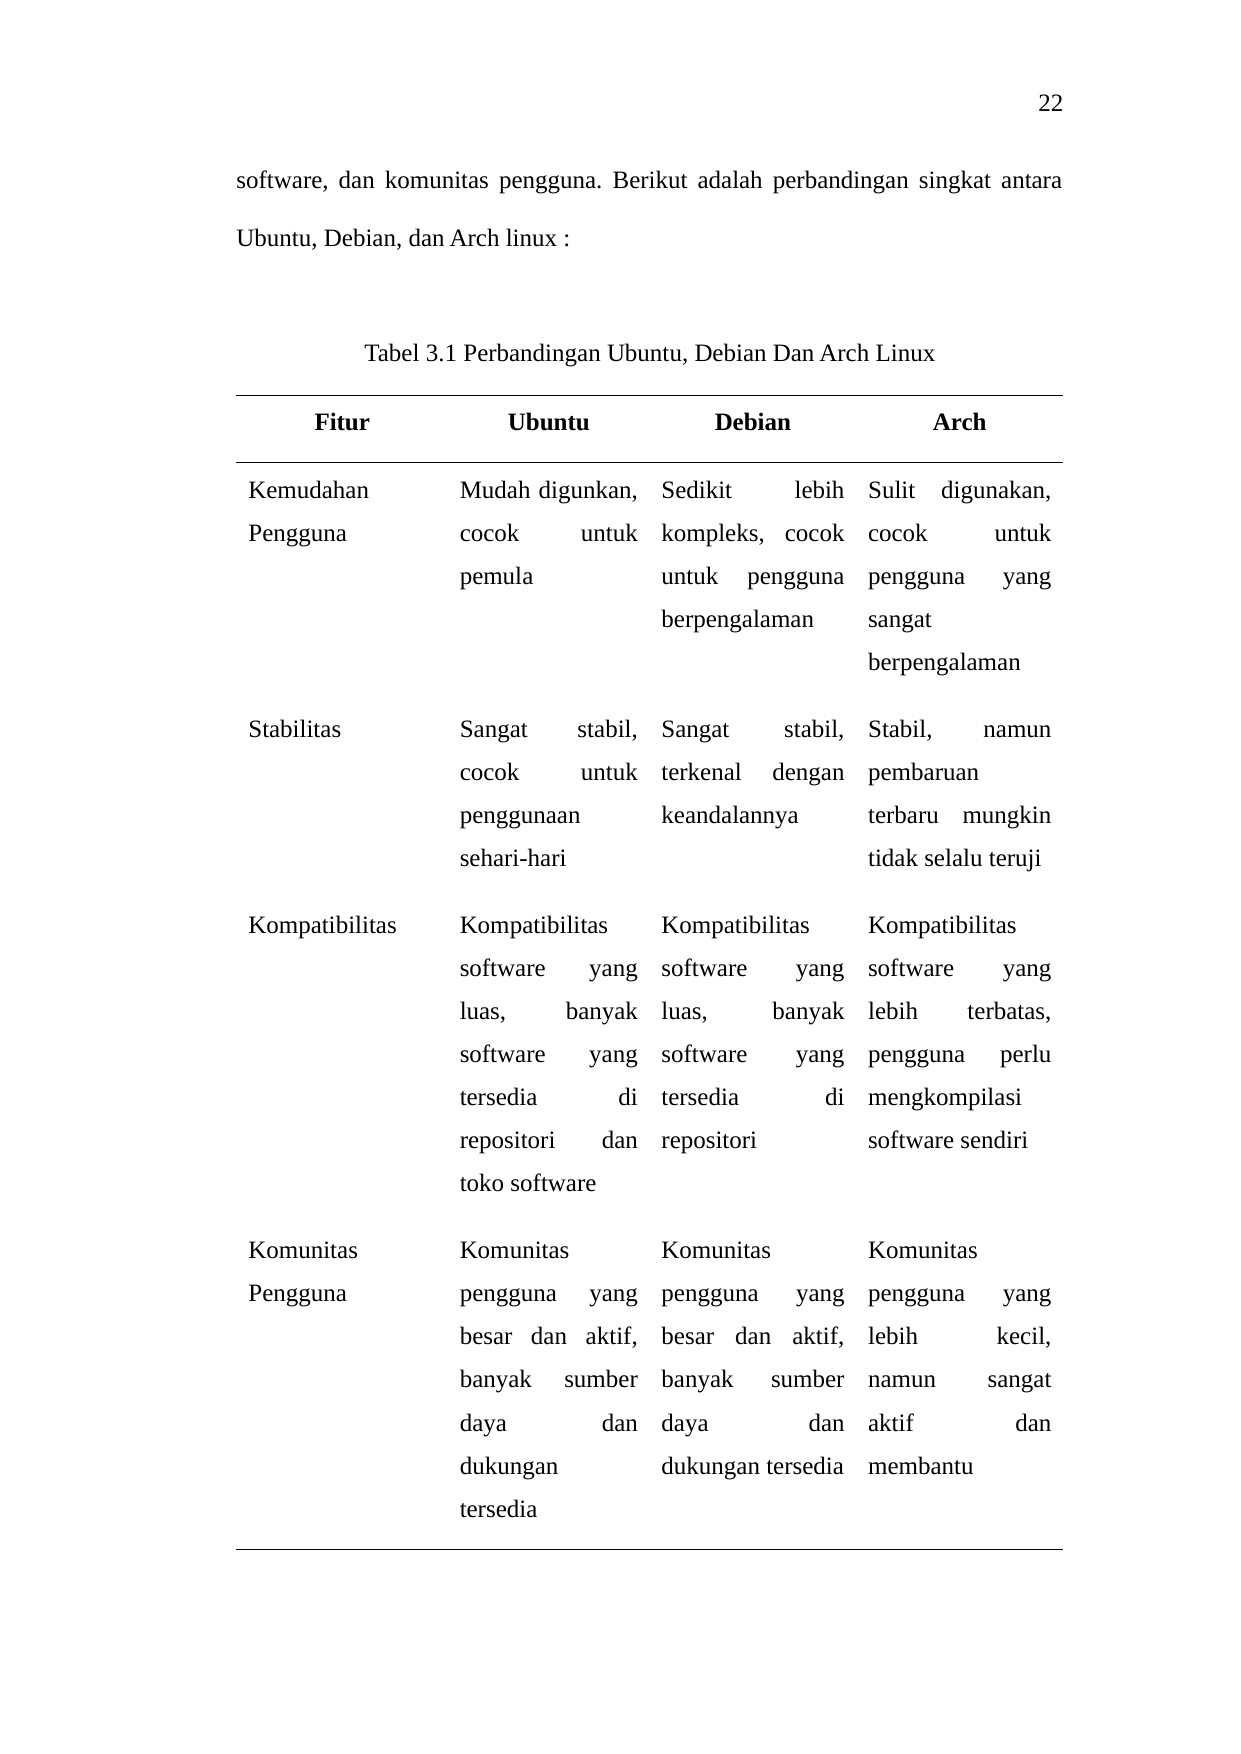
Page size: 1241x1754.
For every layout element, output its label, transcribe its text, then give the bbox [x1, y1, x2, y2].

table_cell Stabilitas [236, 702, 448, 898]
table_cell Sangat stabil, cocok untuk penggunaan sehari-hari [448, 702, 649, 898]
table_header Ubuntu [448, 396, 649, 462]
table_cell Sangat stabil, terkenal dengan keandalannya [650, 702, 856, 898]
table_header Arch [856, 396, 1063, 462]
table_cell Kemudahan Pengguna [236, 463, 448, 702]
table_cell Mudah digunkan, cocok untuk pemula [448, 463, 649, 702]
table_cell Komunitas pengguna yang besar dan aktif, banyak sumber daya dan dukungan tersedia [650, 1223, 856, 1549]
table_cell Sedikit lebih kompleks, cocok untuk pengguna berpengalaman [650, 463, 856, 702]
table_cell Komunitas Pengguna [236, 1223, 448, 1549]
table_cell Kompatibilitas software yang lebih terbatas, pengguna perlu mengkompilasi software sendiri [856, 898, 1063, 1223]
table_cell Sulit digunakan, cocok untuk pengguna yang sangat berpengalaman [856, 463, 1063, 702]
table_header Debian [650, 396, 856, 462]
table_cell Komunitas pengguna yang lebih kecil, namun sangat aktif dan membantu [856, 1223, 1063, 1549]
text Tabel 3.1 Perbandingan Ubuntu, Debian dan Arch Linux [236, 338, 1063, 367]
table_cell Stabil, namun pembaruan terbaru mungkin tidak selalu teruji [856, 702, 1063, 898]
table_cell Kompatibilitas software yang luas, banyak software yang tersedia di repositori [650, 898, 856, 1223]
text software, dan komunitas pengguna. Berikut adalah perbandingan singkat antara Ubuntu, Debian, dan Arch linux : [236, 165, 1063, 252]
table_cell Kompatibilitas [236, 898, 448, 1223]
table_header Fitur [236, 396, 448, 462]
table_cell Komunitas pengguna yang besar dan aktif, banyak sumber daya dan dukungan tersedia [448, 1223, 649, 1549]
table_cell Kompatibilitas software yang luas, banyak software yang tersedia di repositori dan toko software [448, 898, 649, 1223]
